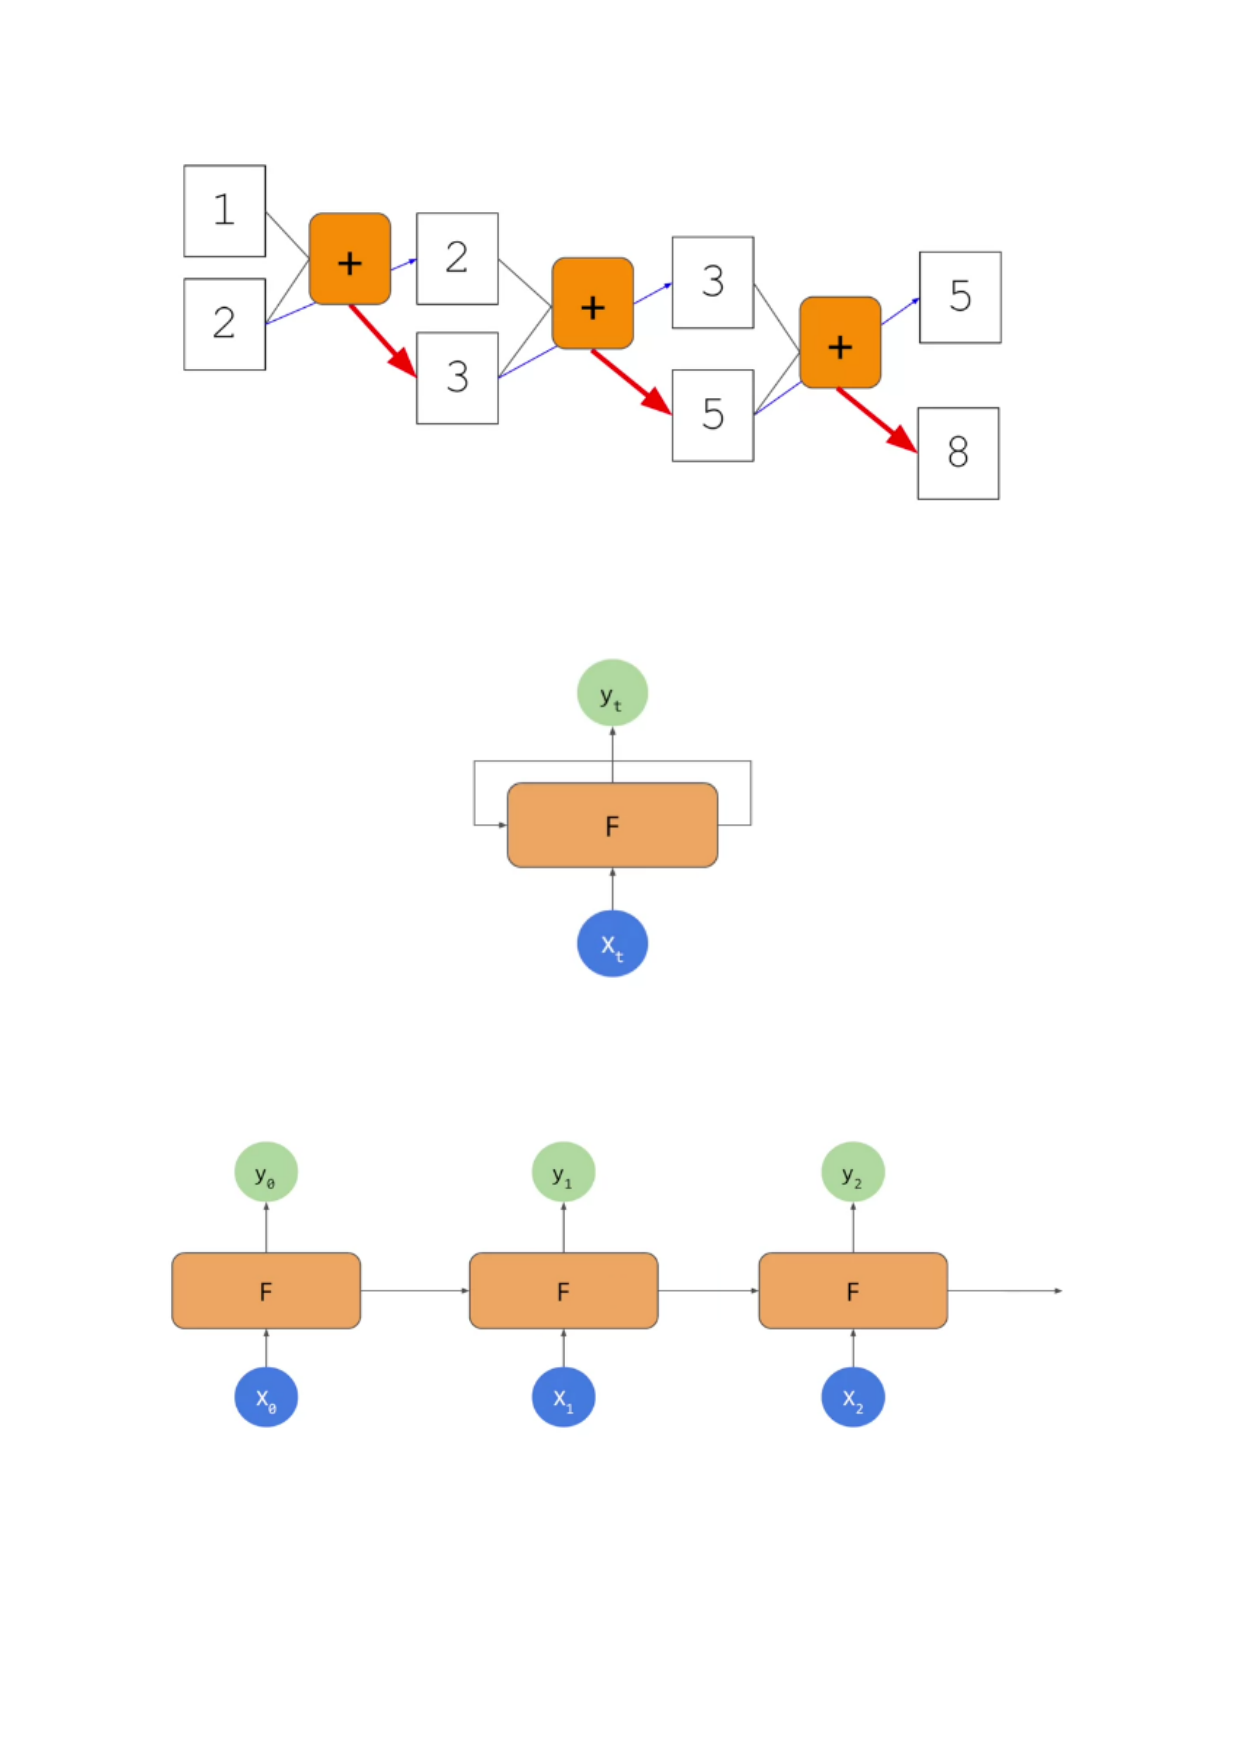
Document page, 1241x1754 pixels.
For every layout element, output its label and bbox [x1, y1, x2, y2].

picture [399, 640, 841, 1003]
picture [118, 1116, 1123, 1449]
picture [118, 118, 1123, 541]
